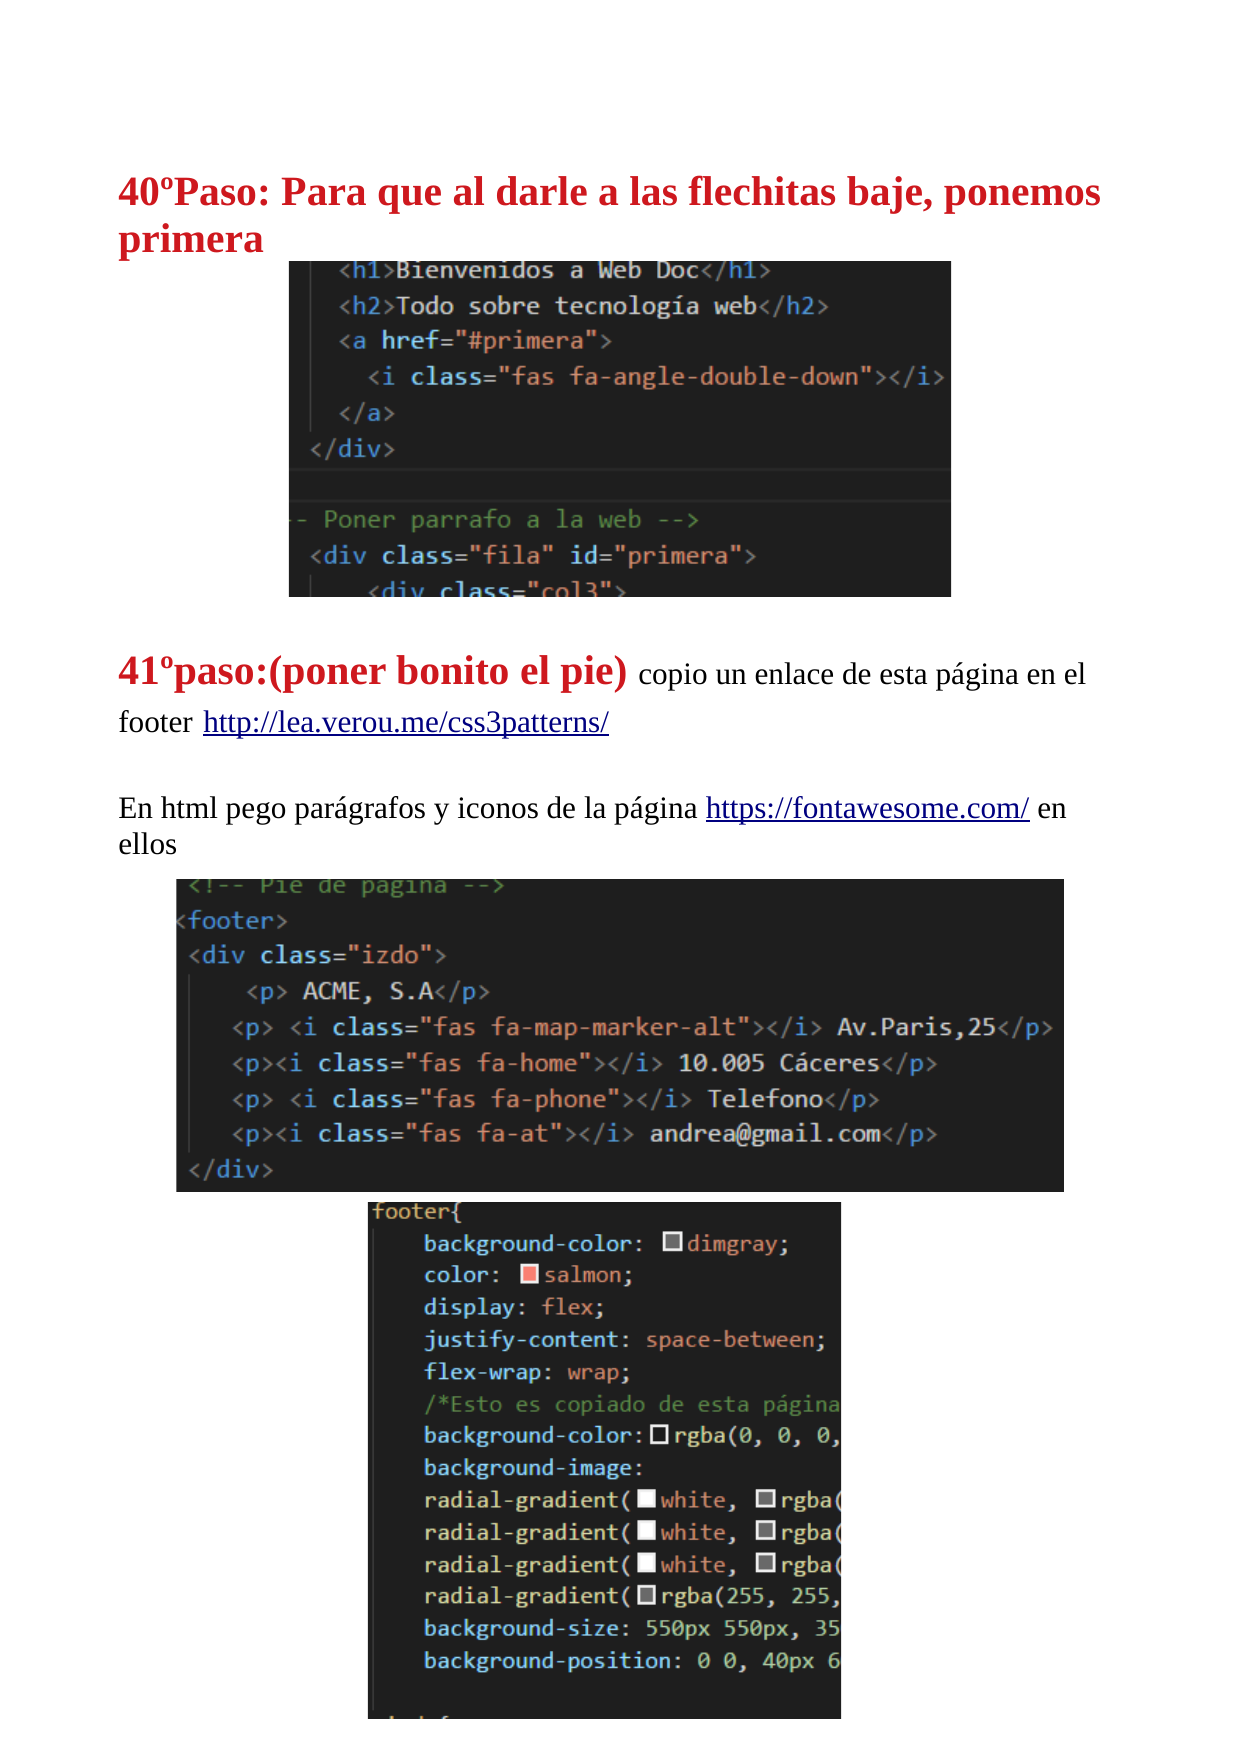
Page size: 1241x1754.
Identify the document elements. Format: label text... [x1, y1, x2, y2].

text 41ºpaso:(poner bonito el pie) copio un enlace de esta página en el footer http://lea.verou.me/css3patterns/ [118, 645, 1122, 741]
picture [288, 261, 952, 597]
picture [176, 879, 1064, 1192]
picture [367, 1202, 842, 1719]
text 40ºPaso: Para que al darle a las flechitas baje, ponemos primera [118, 166, 1122, 262]
text En html pego parágrafos y iconos de la página https://fontawesome.com/ en ellos [118, 789, 1122, 861]
